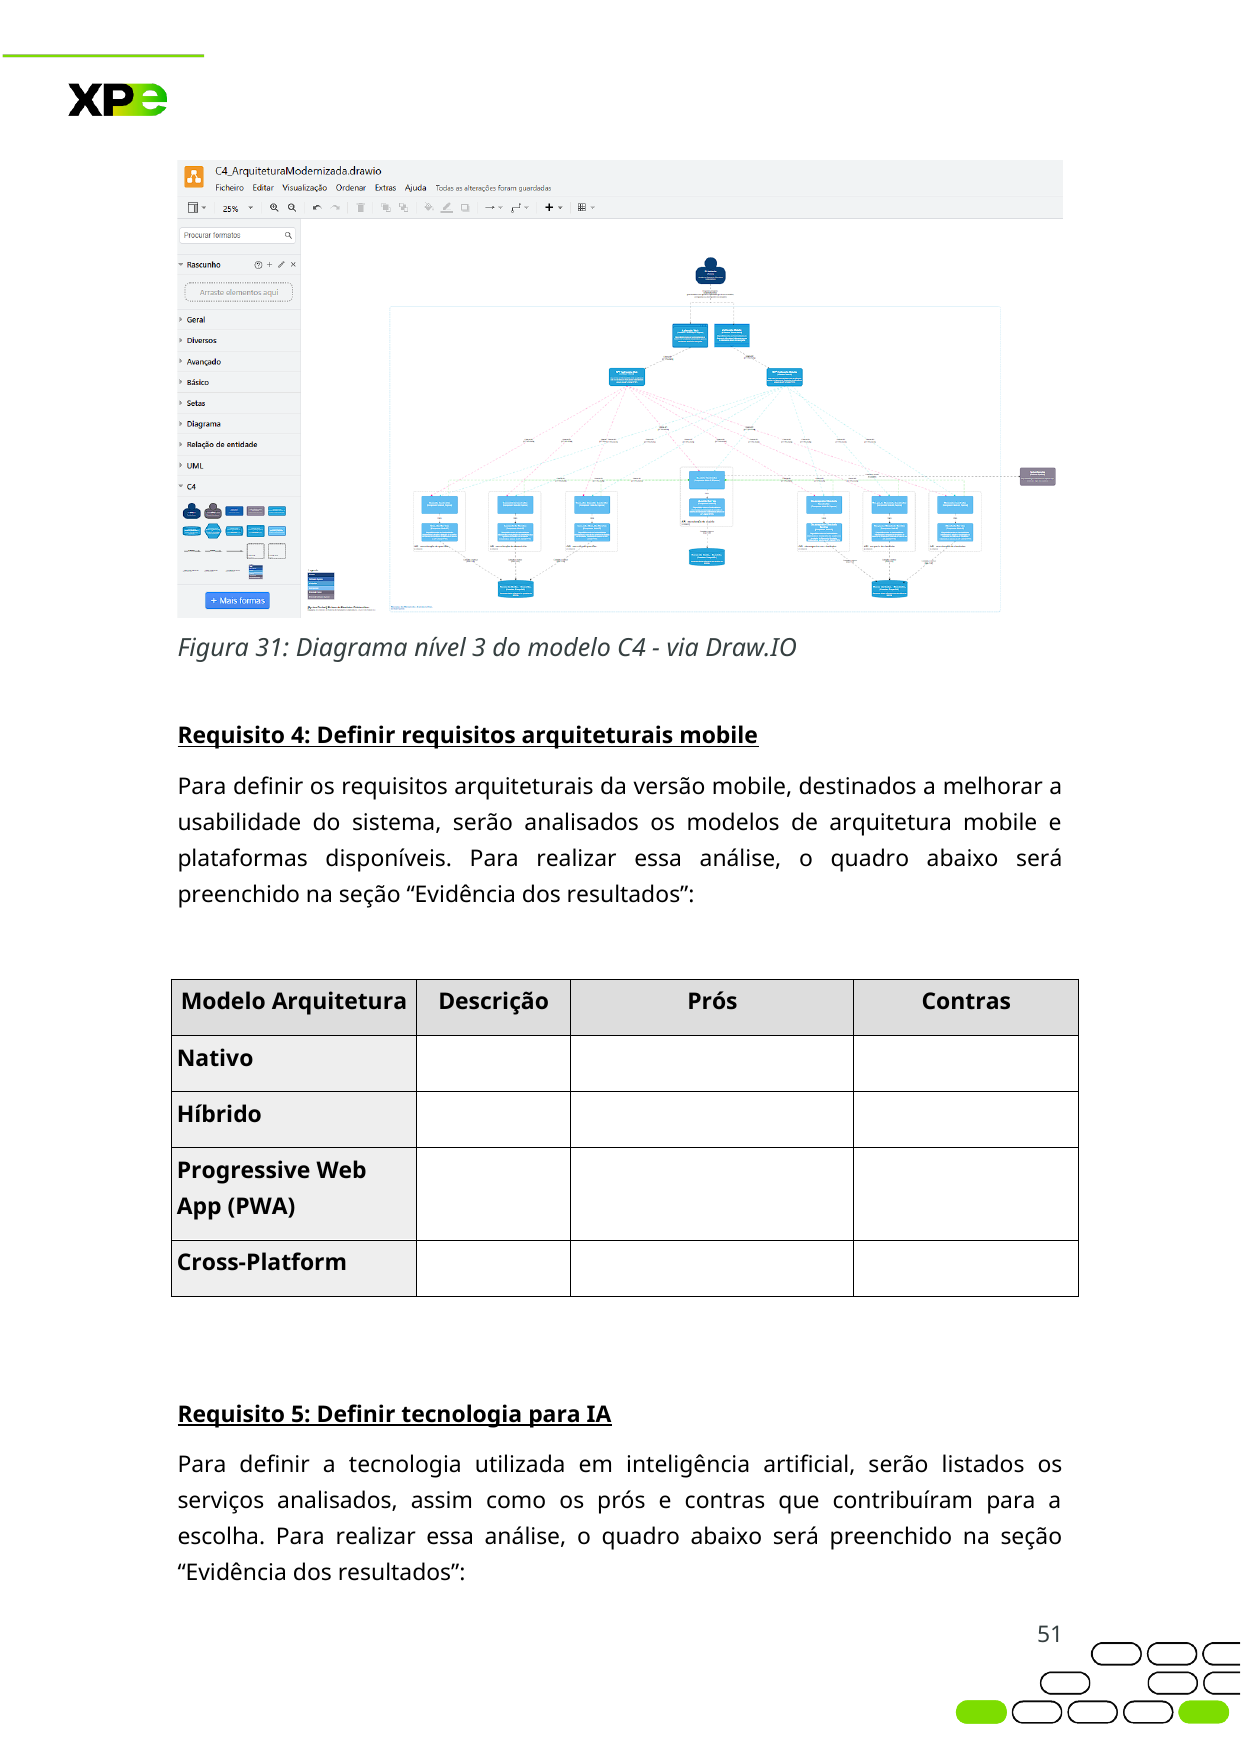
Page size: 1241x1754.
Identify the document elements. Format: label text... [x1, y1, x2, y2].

text Para definir os requisitos arquiteturais da versão mobile, destinados a melhorar a usabilidade do sistema, serão analisados os modelos de arquitetura mobile e plataformas disponíveis. Para realizar essa análise, o quadro abaixo será preenchido na seção “Evidência dos resultados”: [177, 770, 1063, 909]
table_cell [854, 1092, 1078, 1147]
picture [177, 160, 1063, 618]
table_cell [571, 1148, 853, 1239]
text Requisito 4: Definir requisitos arquiteturais mobile [177, 719, 1063, 750]
table_cell [854, 1241, 1078, 1296]
table_cell [854, 1148, 1078, 1239]
table_cell [571, 1241, 853, 1296]
table_header Modelo Arquitetura [172, 980, 416, 1035]
table_cell Cross-Platform [172, 1241, 416, 1296]
table_cell [417, 1241, 570, 1296]
table_cell [571, 1036, 853, 1091]
table_cell [417, 1036, 570, 1091]
table_header Descrição [417, 980, 570, 1035]
table_cell [417, 1148, 570, 1239]
table_cell [571, 1092, 853, 1147]
picture [955, 1642, 1241, 1724]
text Figura 31: Diagrama nível 3 do modelo C4 - via Draw.IO [177, 618, 1063, 664]
text Requisito 5: Definir tecnologia para IA [177, 1398, 1063, 1429]
table_cell [417, 1092, 570, 1147]
table_cell Progressive Web App (PWA) [172, 1148, 416, 1239]
table_header Contras [854, 980, 1078, 1035]
picture [2, 51, 205, 148]
table_cell [854, 1036, 1078, 1091]
text Para definir a tecnologia utilizada em inteligência artificial, serão listados os serviços analisados, assim como os prós e contras que contribuíram para a escolha. Para realizar essa análise, o quadro abaixo será preenchido na seção “Evidência dos resultados”: [177, 1448, 1063, 1587]
table_header Prós [571, 980, 853, 1035]
table_cell Nativo [172, 1036, 416, 1091]
table_cell Híbrido [172, 1092, 416, 1147]
